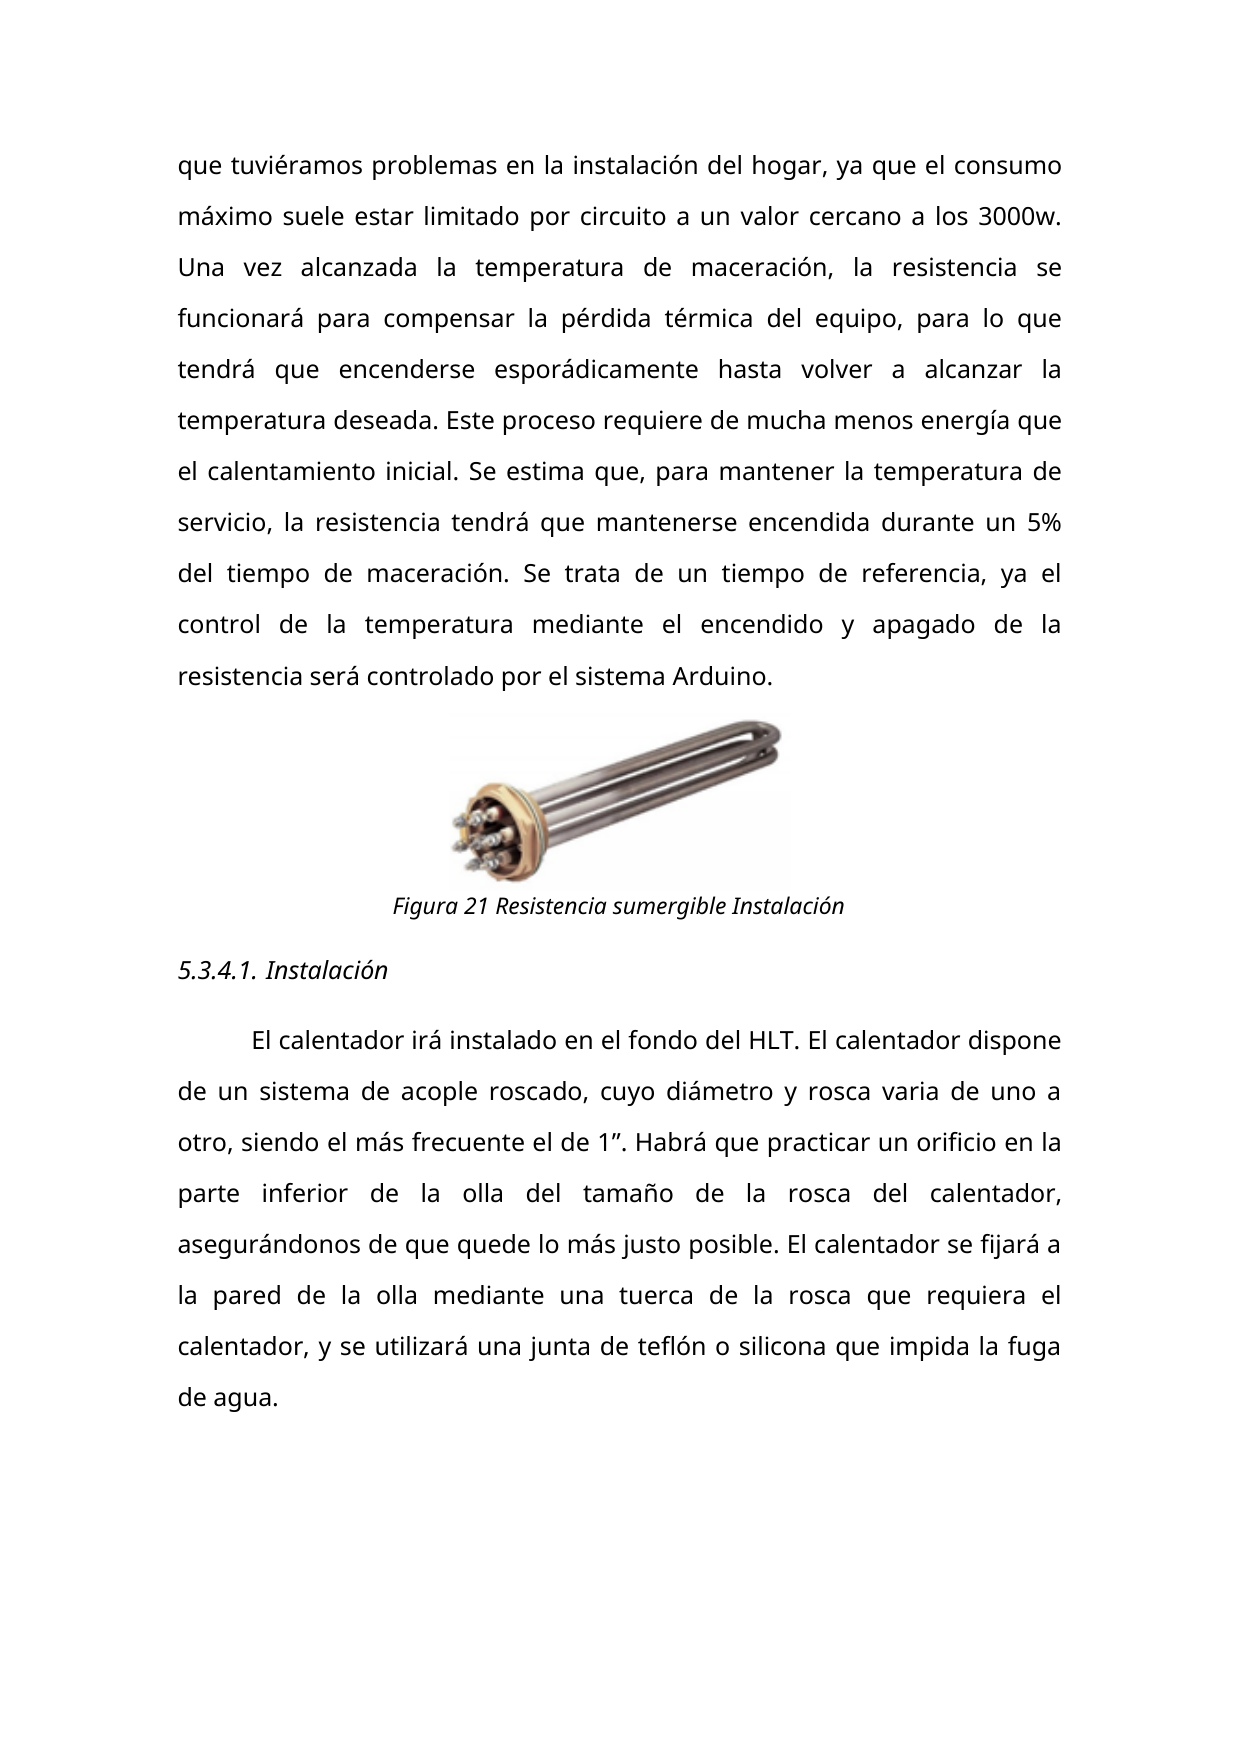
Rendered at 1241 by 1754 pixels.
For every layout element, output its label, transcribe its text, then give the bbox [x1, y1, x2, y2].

subtitle Instalación [177, 953, 1063, 987]
text Figura 21 Resistencia sumergible Instalación [177, 890, 1063, 921]
text que tuviéramos problemas en la instalación del hogar, ya que el consumo máximo suele estar limitado por circuito a un valor cercano a los 3000w. Una vez alcanzada la temperatura de maceración, la resistencia se funcionará para compensar la pérdida térmica del equipo, para lo que tendrá que encenderse esporádicamente hasta volver a alcanzar la temperatura deseada. Este proceso requiere de mucha menos energía que el calentamiento inicial. Se estima que, para mantener la temperatura de servicio, la resistencia tendrá que mantenerse encendida durante un 5% del tiempo de maceración. Se trata de un tiempo de referencia, ya el control de la temperatura mediante el encendido y apagado de la resistencia será controlado por el sistema Arduino. [177, 148, 1063, 692]
text El calentador irá instalado en el fondo del HLT. El calentador dispone de un sistema de acople roscado, cuyo diámetro y rosca varia de uno a otro, siendo el más frecuente el de 1”. Habrá que practicar un orificio en la parte inferior de la olla del tamaño de la rosca del calentador, asegurándonos de que quede lo más justo posible. El calentador se fijará a la pared de la olla mediante una tuerca de la rosca que requiera el calentador, y se utilizará una junta de teflón o silicona que impida la fuga de agua. [177, 1022, 1063, 1414]
